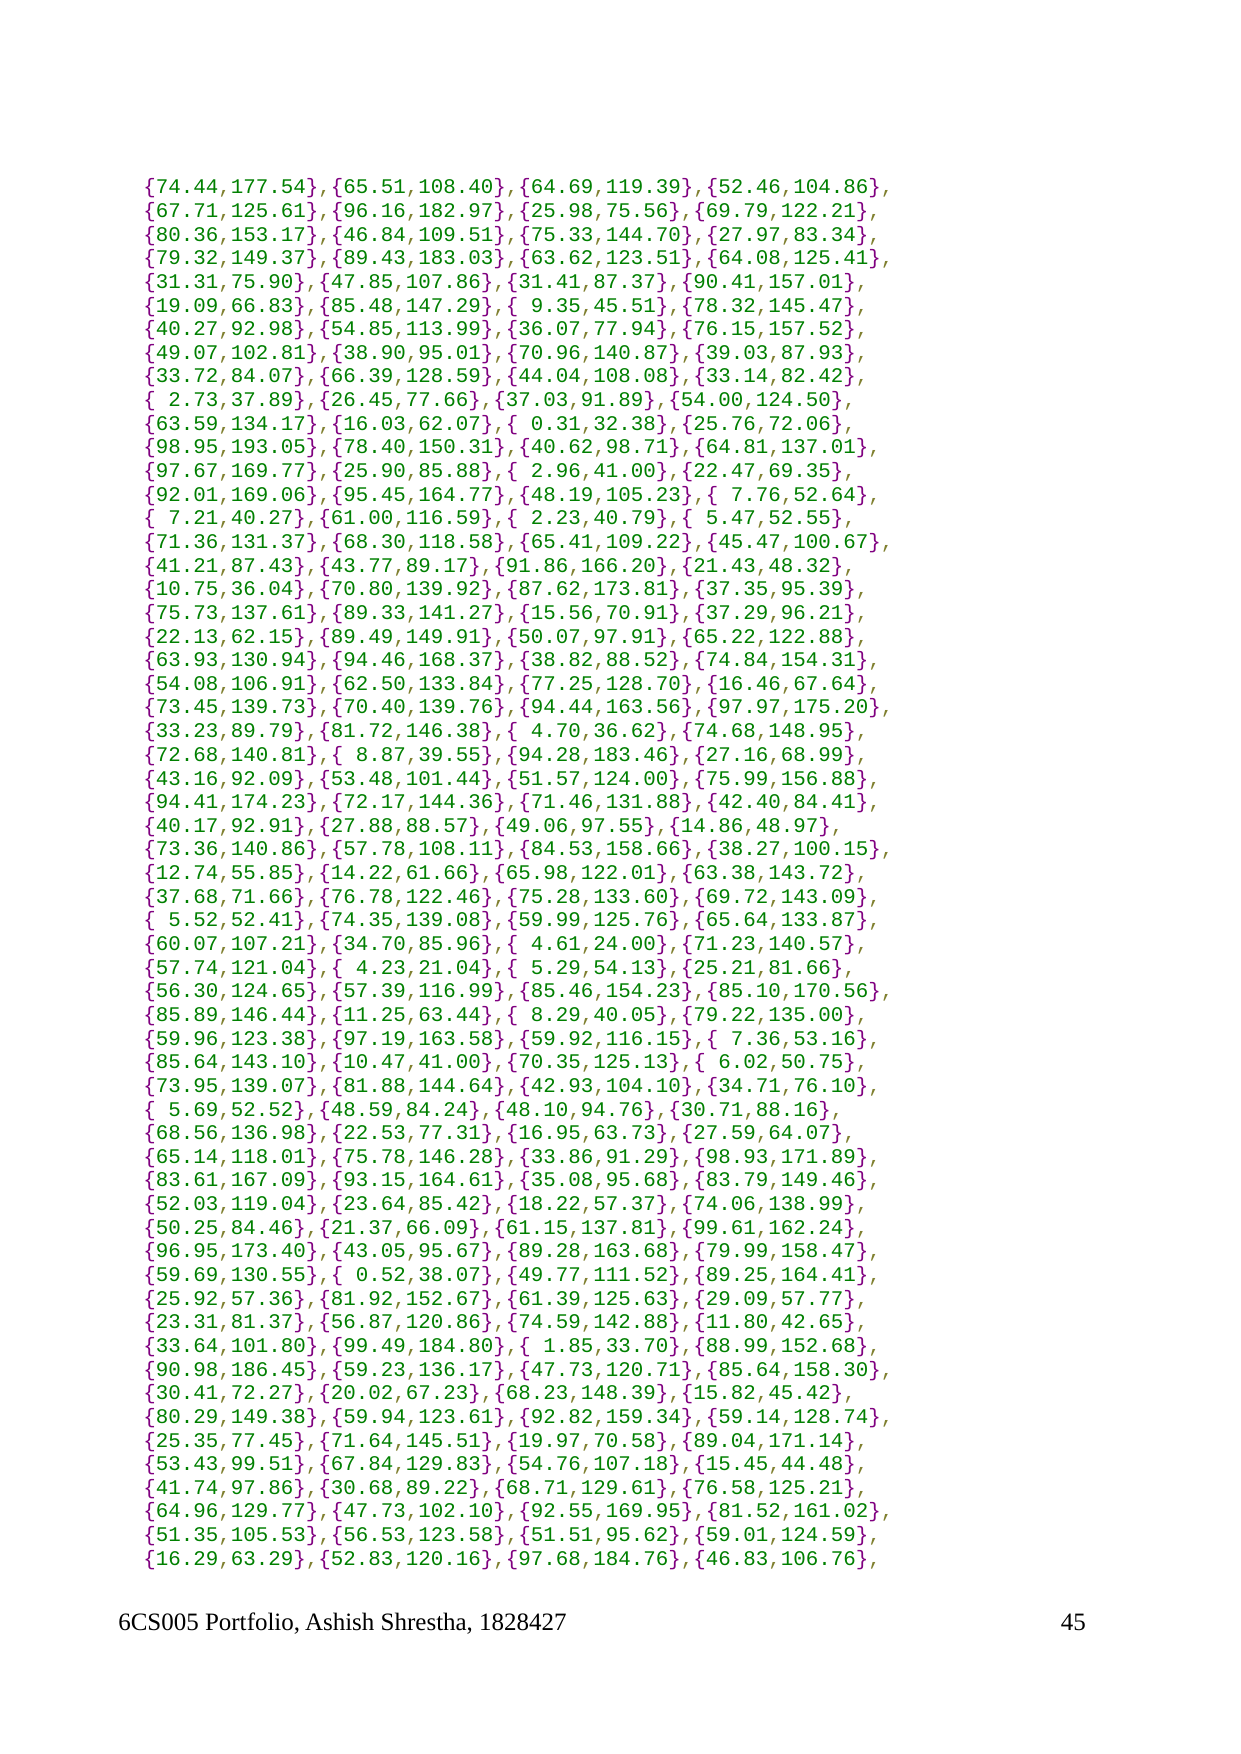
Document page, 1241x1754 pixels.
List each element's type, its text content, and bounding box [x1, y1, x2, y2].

text {80.29,149.38},{59.94,123.61},{92.82,159.34},{59.14,128.74}, [118, 1406, 1122, 1429]
text {64.96,129.77},{47.73,102.10},{92.55,169.95},{81.52,161.02}, [118, 1501, 1122, 1524]
text {63.93,130.94},{94.46,168.37},{38.82,88.52},{74.84,154.31}, [118, 649, 1122, 673]
text {73.95,139.07},{81.88,144.64},{42.93,104.10},{34.71,76.10}, [118, 1075, 1122, 1098]
text {63.59,134.17},{16.03,62.07},{ 0.31,32.38},{25.76,72.06}, [118, 413, 1122, 436]
text {41.74,97.86},{30.68,89.22},{68.71,129.61},{76.58,125.21}, [118, 1477, 1122, 1501]
text {59.69,130.55},{ 0.52,38.07},{49.77,111.52},{89.25,164.41}, [118, 1264, 1122, 1288]
text {72.68,140.81},{ 8.87,39.55},{94.28,183.46},{27.16,68.99}, [118, 744, 1122, 767]
text { 7.21,40.27},{61.00,116.59},{ 2.23,40.79},{ 5.47,52.55}, [118, 507, 1122, 531]
text {98.95,193.05},{78.40,150.31},{40.62,98.71},{64.81,137.01}, [118, 436, 1122, 460]
text {94.41,174.23},{72.17,144.36},{71.46,131.88},{42.40,84.41}, [118, 791, 1122, 815]
text {41.21,87.43},{43.77,89.17},{91.86,166.20},{21.43,48.32}, [118, 555, 1122, 578]
text {54.08,106.91},{62.50,133.84},{77.25,128.70},{16.46,67.64}, [118, 673, 1122, 697]
text {85.89,146.44},{11.25,63.44},{ 8.29,40.05},{79.22,135.00}, [118, 1004, 1122, 1028]
text {92.01,169.06},{95.45,164.77},{48.19,105.23},{ 7.76,52.64}, [118, 484, 1122, 507]
text {50.25,84.46},{21.37,66.09},{61.15,137.81},{99.61,162.24}, [118, 1217, 1122, 1240]
text {59.96,123.38},{97.19,163.58},{59.92,116.15},{ 7.36,53.16}, [118, 1028, 1122, 1051]
text {16.29,63.29},{52.83,120.16},{97.68,184.76},{46.83,106.76}, [118, 1548, 1122, 1571]
text {74.44,177.54},{65.51,108.40},{64.69,119.39},{52.46,104.86}, [118, 176, 1122, 200]
text {80.36,153.17},{46.84,109.51},{75.33,144.70},{27.97,83.34}, [118, 224, 1122, 247]
text {31.31,75.90},{47.85,107.86},{31.41,87.37},{90.41,157.01}, [118, 271, 1122, 294]
text {40.27,92.98},{54.85,113.99},{36.07,77.94},{76.15,157.52}, [118, 318, 1122, 342]
text {33.23,89.79},{81.72,146.38},{ 4.70,36.62},{74.68,148.95}, [118, 720, 1122, 744]
text {73.45,139.73},{70.40,139.76},{94.44,163.56},{97.97,175.20}, [118, 697, 1122, 720]
text {97.67,169.77},{25.90,85.88},{ 2.96,41.00},{22.47,69.35}, [118, 460, 1122, 484]
text {73.36,140.86},{57.78,108.11},{84.53,158.66},{38.27,100.15}, [118, 838, 1122, 862]
text {30.41,72.27},{20.02,67.23},{68.23,148.39},{15.82,45.42}, [118, 1382, 1122, 1406]
text {25.35,77.45},{71.64,145.51},{19.97,70.58},{89.04,171.14}, [118, 1429, 1122, 1453]
text {56.30,124.65},{57.39,116.99},{85.46,154.23},{85.10,170.56}, [118, 980, 1122, 1004]
text {25.92,57.36},{81.92,152.67},{61.39,125.63},{29.09,57.77}, [118, 1288, 1122, 1311]
text {43.16,92.09},{53.48,101.44},{51.57,124.00},{75.99,156.88}, [118, 767, 1122, 791]
text {65.14,118.01},{75.78,146.28},{33.86,91.29},{98.93,171.89}, [118, 1146, 1122, 1169]
text {57.74,121.04},{ 4.23,21.04},{ 5.29,54.13},{25.21,81.66}, [118, 957, 1122, 980]
text {49.07,102.81},{38.90,95.01},{70.96,140.87},{39.03,87.93}, [118, 342, 1122, 366]
text {40.17,92.91},{27.88,88.57},{49.06,97.55},{14.86,48.97}, [118, 815, 1122, 838]
text {19.09,66.83},{85.48,147.29},{ 9.35,45.51},{78.32,145.47}, [118, 294, 1122, 318]
text {68.56,136.98},{22.53,77.31},{16.95,63.73},{27.59,64.07}, [118, 1122, 1122, 1146]
text {22.13,62.15},{89.49,149.91},{50.07,97.91},{65.22,122.88}, [118, 626, 1122, 649]
text {83.61,167.09},{93.15,164.61},{35.08,95.68},{83.79,149.46}, [118, 1169, 1122, 1193]
text {33.64,101.80},{99.49,184.80},{ 1.85,33.70},{88.99,152.68}, [118, 1335, 1122, 1359]
text { 5.69,52.52},{48.59,84.24},{48.10,94.76},{30.71,88.16}, [118, 1098, 1122, 1122]
text { 2.73,37.89},{26.45,77.66},{37.03,91.89},{54.00,124.50}, [118, 389, 1122, 413]
text {51.35,105.53},{56.53,123.58},{51.51,95.62},{59.01,124.59}, [118, 1524, 1122, 1548]
text {96.95,173.40},{43.05,95.67},{89.28,163.68},{79.99,158.47}, [118, 1240, 1122, 1264]
text {10.75,36.04},{70.80,139.92},{87.62,173.81},{37.35,95.39}, [118, 578, 1122, 602]
text {53.43,99.51},{67.84,129.83},{54.76,107.18},{15.45,44.48}, [118, 1453, 1122, 1477]
text {85.64,143.10},{10.47,41.00},{70.35,125.13},{ 6.02,50.75}, [118, 1051, 1122, 1075]
text { 5.52,52.41},{74.35,139.08},{59.99,125.76},{65.64,133.87}, [118, 909, 1122, 933]
text {90.98,186.45},{59.23,136.17},{47.73,120.71},{85.64,158.30}, [118, 1359, 1122, 1382]
text {79.32,149.37},{89.43,183.03},{63.62,123.51},{64.08,125.41}, [118, 247, 1122, 271]
text {60.07,107.21},{34.70,85.96},{ 4.61,24.00},{71.23,140.57}, [118, 933, 1122, 957]
text {71.36,131.37},{68.30,118.58},{65.41,109.22},{45.47,100.67}, [118, 531, 1122, 555]
text {12.74,55.85},{14.22,61.66},{65.98,122.01},{63.38,143.72}, [118, 862, 1122, 886]
text {23.31,81.37},{56.87,120.86},{74.59,142.88},{11.80,42.65}, [118, 1311, 1122, 1335]
text {52.03,119.04},{23.64,85.42},{18.22,57.37},{74.06,138.99}, [118, 1193, 1122, 1217]
text {37.68,71.66},{76.78,122.46},{75.28,133.60},{69.72,143.09}, [118, 886, 1122, 909]
text {67.71,125.61},{96.16,182.97},{25.98,75.56},{69.79,122.21}, [118, 200, 1122, 224]
text {75.73,137.61},{89.33,141.27},{15.56,70.91},{37.29,96.21}, [118, 602, 1122, 626]
text {33.72,84.07},{66.39,128.59},{44.04,108.08},{33.14,82.42}, [118, 366, 1122, 389]
